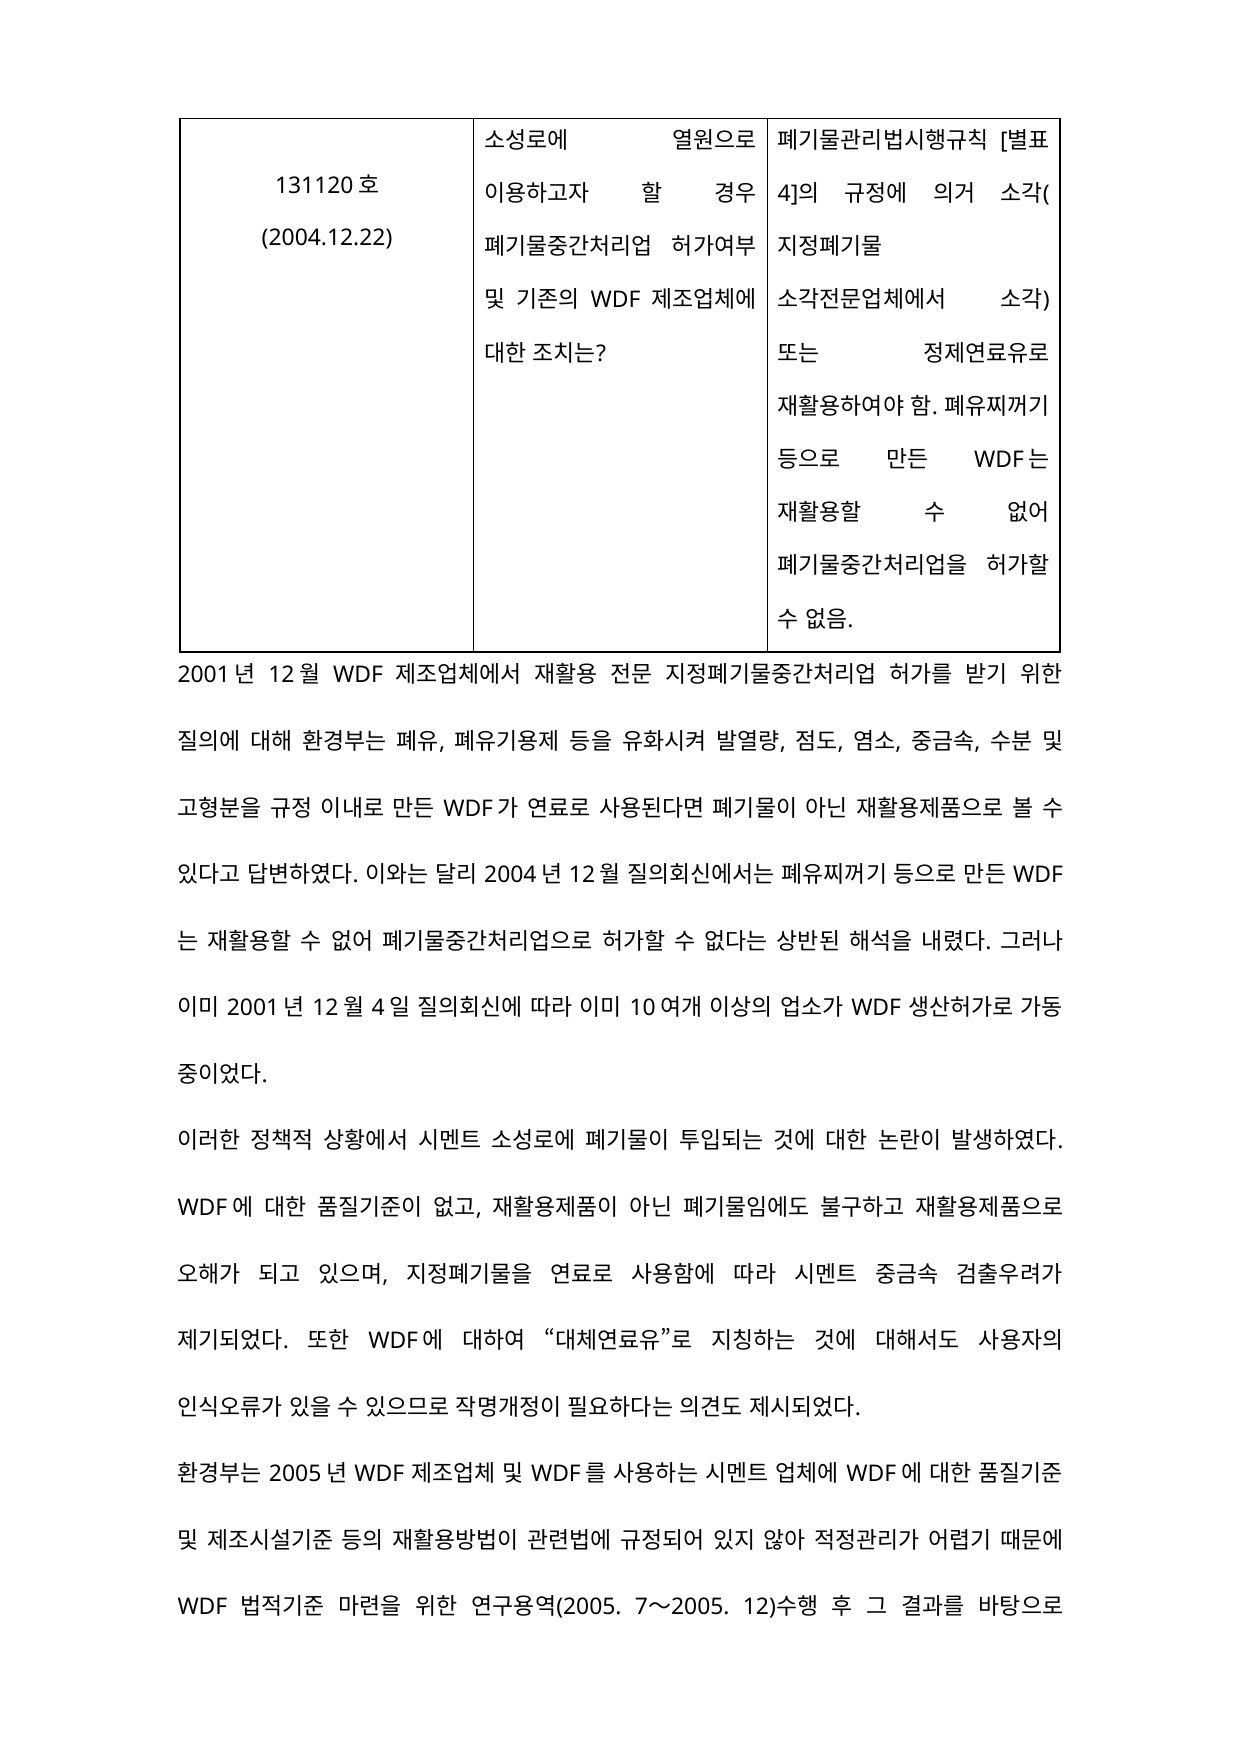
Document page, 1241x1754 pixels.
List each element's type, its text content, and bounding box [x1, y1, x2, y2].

text 이러한 정책적 상황에서 시멘트 소성로에 폐기물이 투입되는 것에 대한 논란이 발생하였다. WDF에 대한 품질기준이 없고, 재활용제품이 아닌 폐기물임에도 불구하고 재활용제품으로 오해가 되고 있으며, 지정폐기물을 연료로 사용함에 따라 시멘트 중금속 검출우려가 제기되었다. 또한 WDF에 대하여 “대체연료유”로 지칭하는 것에 대해서도 사용자의 인식오류가 있을 수 있으므로 작명개정이 필요하다는 의견도 제시되었다. [177, 1122, 1063, 1422]
table_cell 소성로에 열원으로 이용하고자 할 경우 폐기물중간처리업 허가여부 및 기존의 WDF 제조업체에 대한 조치는? [474, 119, 767, 651]
text 2001년 12월 WDF 제조업체에서 재활용 전문 지정폐기물중간처리업 허가를 받기 위한 질의에 대해 환경부는 폐유, 폐유기용제 등을 유화시켜 발열량, 점도, 염소, 중금속, 수분 및 고형분을 규정 이내로 만든 WDF가 연료로 사용된다면 폐기물이 아닌 재활용제품으로 볼 수 있다고 답변하였다. 이와는 달리 2004년 12월 질의회신에서는 폐유찌꺼기 등으로 만든 WDF는 재활용할 수 없어 폐기물중간처리업으로 허가할 수 없다는 상반된 해석을 내렸다. 그러나 이미 2001년 12월 4일 질의회신에 따라 이미 10여개 이상의 업소가 WDF 생산허가로 가동 중이었다. [177, 656, 1063, 1089]
table_cell 폐기물관리법시행규칙 [별표4]의 규정에 의거 소각(지정폐기물 소각전문업체에서 소각) 또는 정제연료유로 재활용하여야 함. 폐유찌꺼기 등으로 만든 WDF는 재활용할 수 없어 폐기물중간처리업을 허가할 수 없음. [768, 119, 1059, 651]
table_cell 131120호 (2004.12.22) [181, 119, 473, 651]
text 환경부는 2005년 WDF 제조업체 및 WDF를 사용하는 시멘트 업체에 WDF에 대한 품질기준 및 제조시설기준 등의 재활용방법이 관련법에 규정되어 있지 않아 적정관리가 어렵기 때문에 WDF 법적기준 마련을 위한 연구용역(2005. 7～2005. 12)수행 후 그 결과를 바탕으로 [177, 1455, 1063, 1622]
